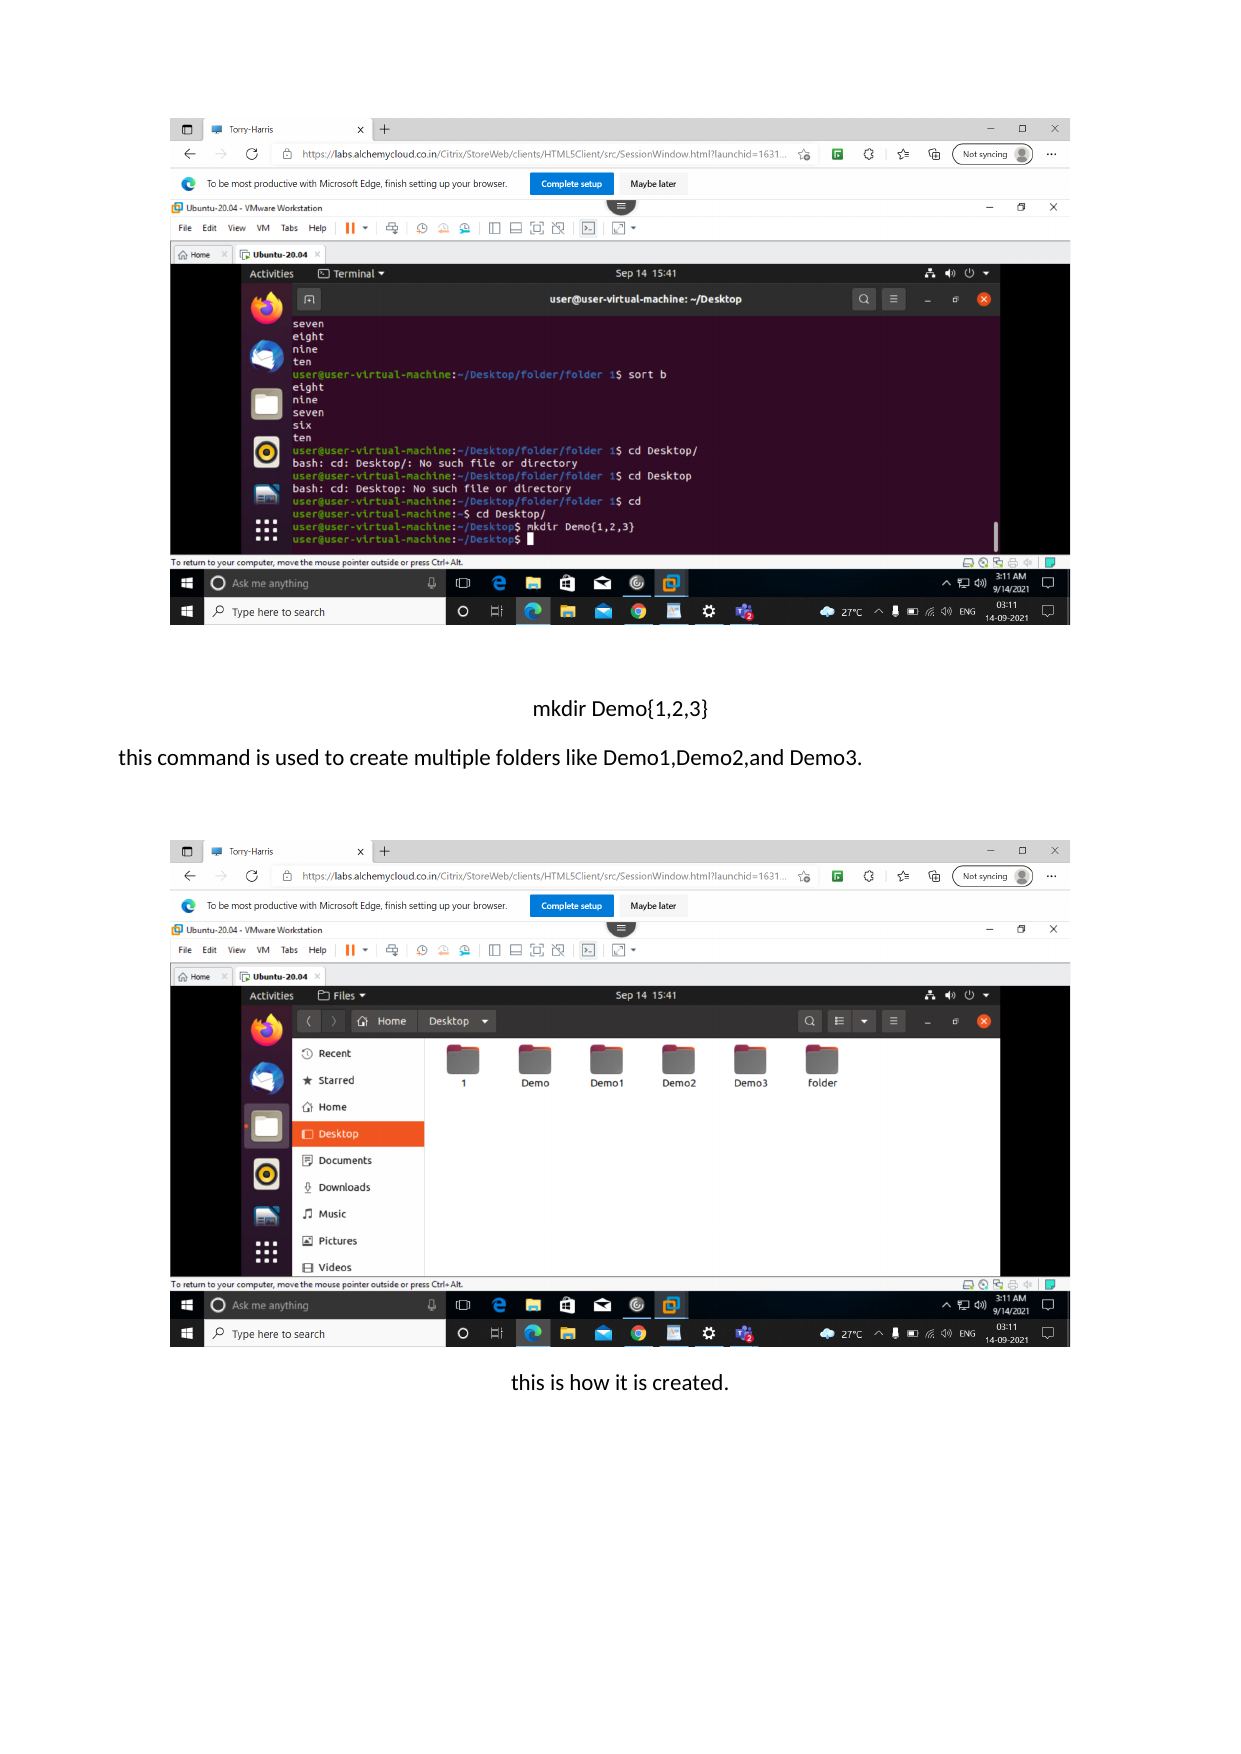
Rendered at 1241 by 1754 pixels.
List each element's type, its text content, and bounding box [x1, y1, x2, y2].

text this is how it is created. [118, 1368, 1122, 1396]
text this command is used to create multiple folders like Demo1,Demo2,and Demo3. [118, 743, 1122, 771]
text mkdir Demo{1,2,3} [118, 694, 1122, 722]
